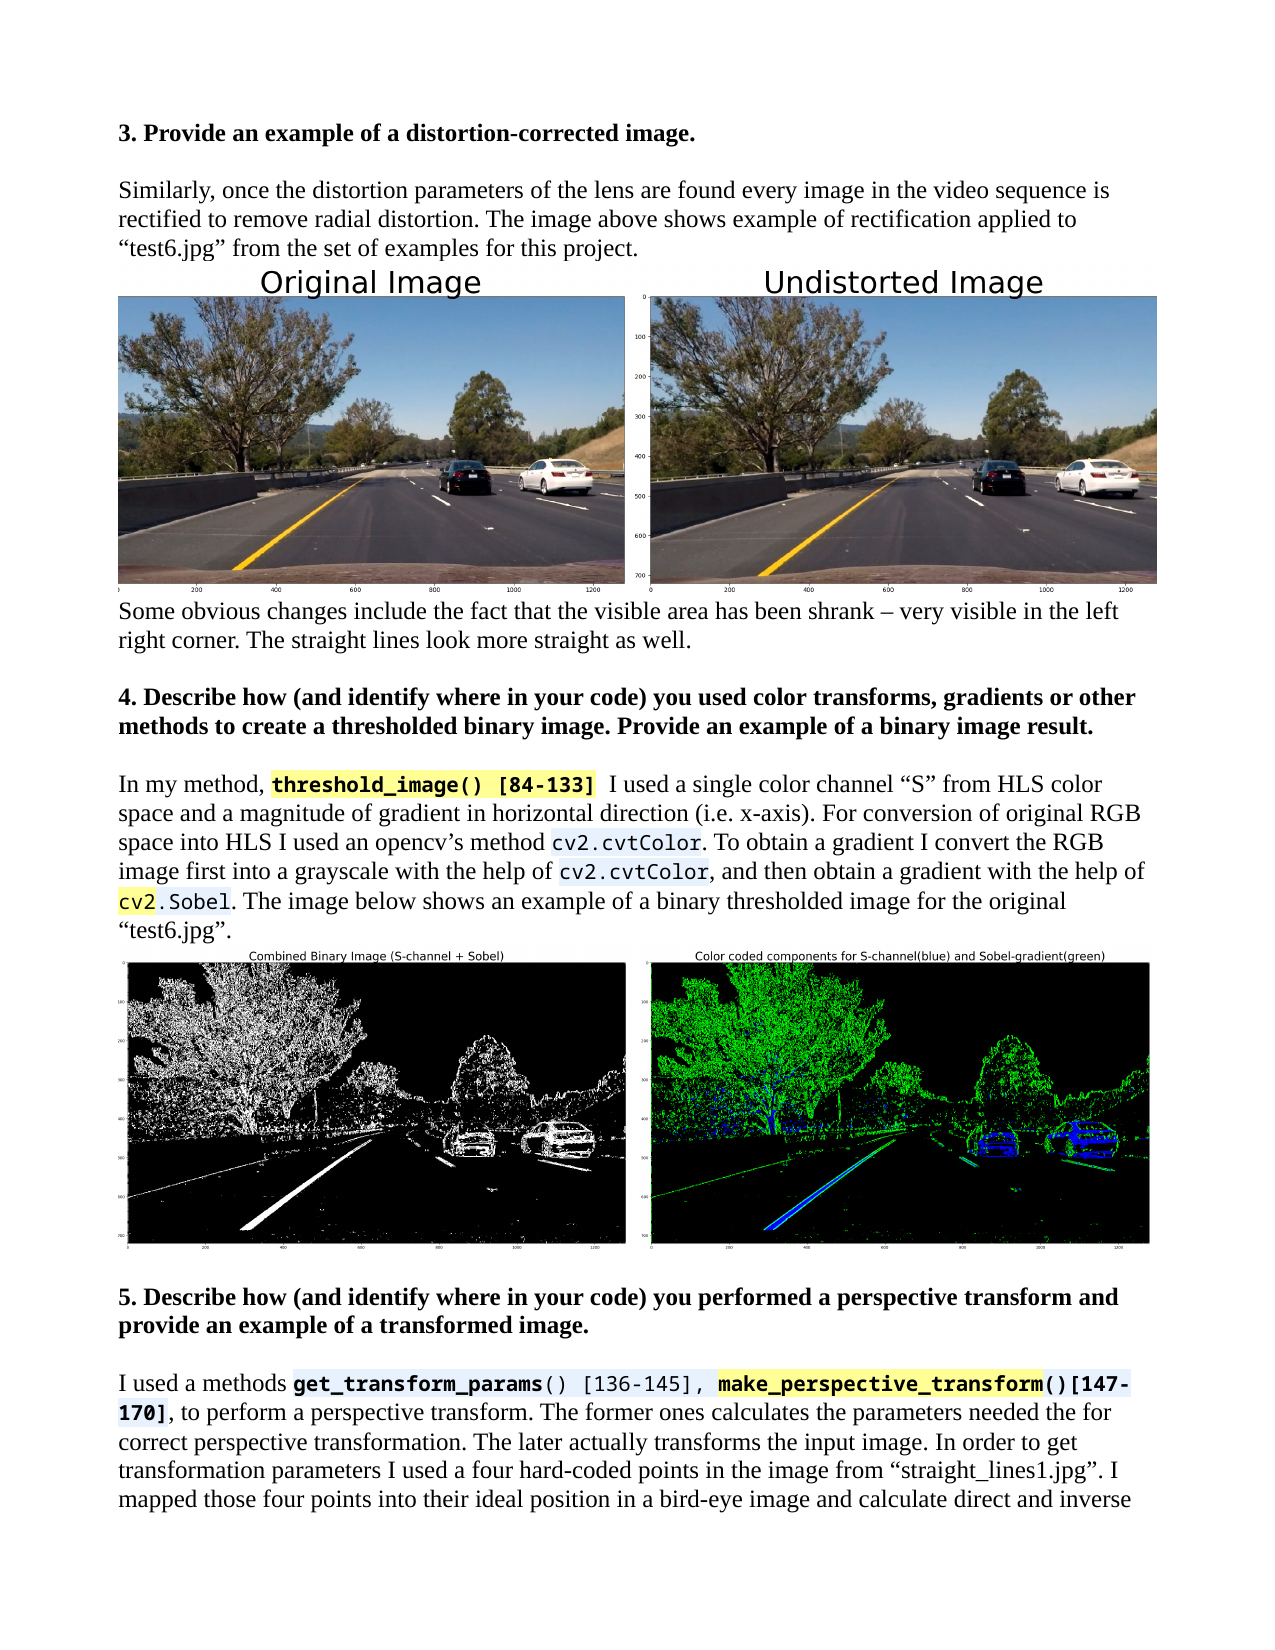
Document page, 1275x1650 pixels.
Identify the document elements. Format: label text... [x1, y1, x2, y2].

text I used a methods get_transform_params() [136-145], make_perspective_transform()[147-170], to perform a perspective transform. The former ones calculates the parameters needed the for correct perspective transformation. The later actually transforms the input image. In order to get transformation parameters I used a four hard-coded points in the image from “straight_lines1.jpg”. I mapped those four points into their ideal position in a bird-eye image and calculate direct and inverse [118, 1368, 1157, 1513]
text 5. Describe how (and identify where in your code) you performed a perspective transform and provide an example of a transformed image. [118, 1282, 1157, 1339]
picture [118, 944, 1157, 1253]
text Similarly, once the distortion parameters of the lens are found every image in the video sequence is rectified to remove radial distortion. The image above shows example of rectification applied to “test6.jpg” from the set of examples for this project. [118, 176, 1157, 261]
text Some obvious changes include the fact that the visible area has been shrank – very visible in the left right corner. The straight lines look more straight as well. [118, 597, 1157, 654]
text 4. Describe how (and identify where in your code) you used color transforms, gradients or other methods to create a thresholded binary image. Provide an example of a binary image result. [118, 682, 1157, 740]
picture [118, 261, 1157, 597]
text 3. Provide an example of a distortion-corrected image. [118, 118, 1157, 147]
text In my method, threshold_image() [84-133] I used a single color channel “S” from HLS color space and a magnitude of gradient in horizontal direction (i.e. x-axis). For conversion of original RGB space into HLS I used an opencv’s method cv2.cvtColor. To obtain a gradient I convert the RGB image first into a grayscale with the help of cv2.cvtColor, and then obtain a gradient with the help of cv2.Sobel. The image below shows an example of a binary thresholded image for the original “test6.jpg”. [118, 769, 1157, 944]
